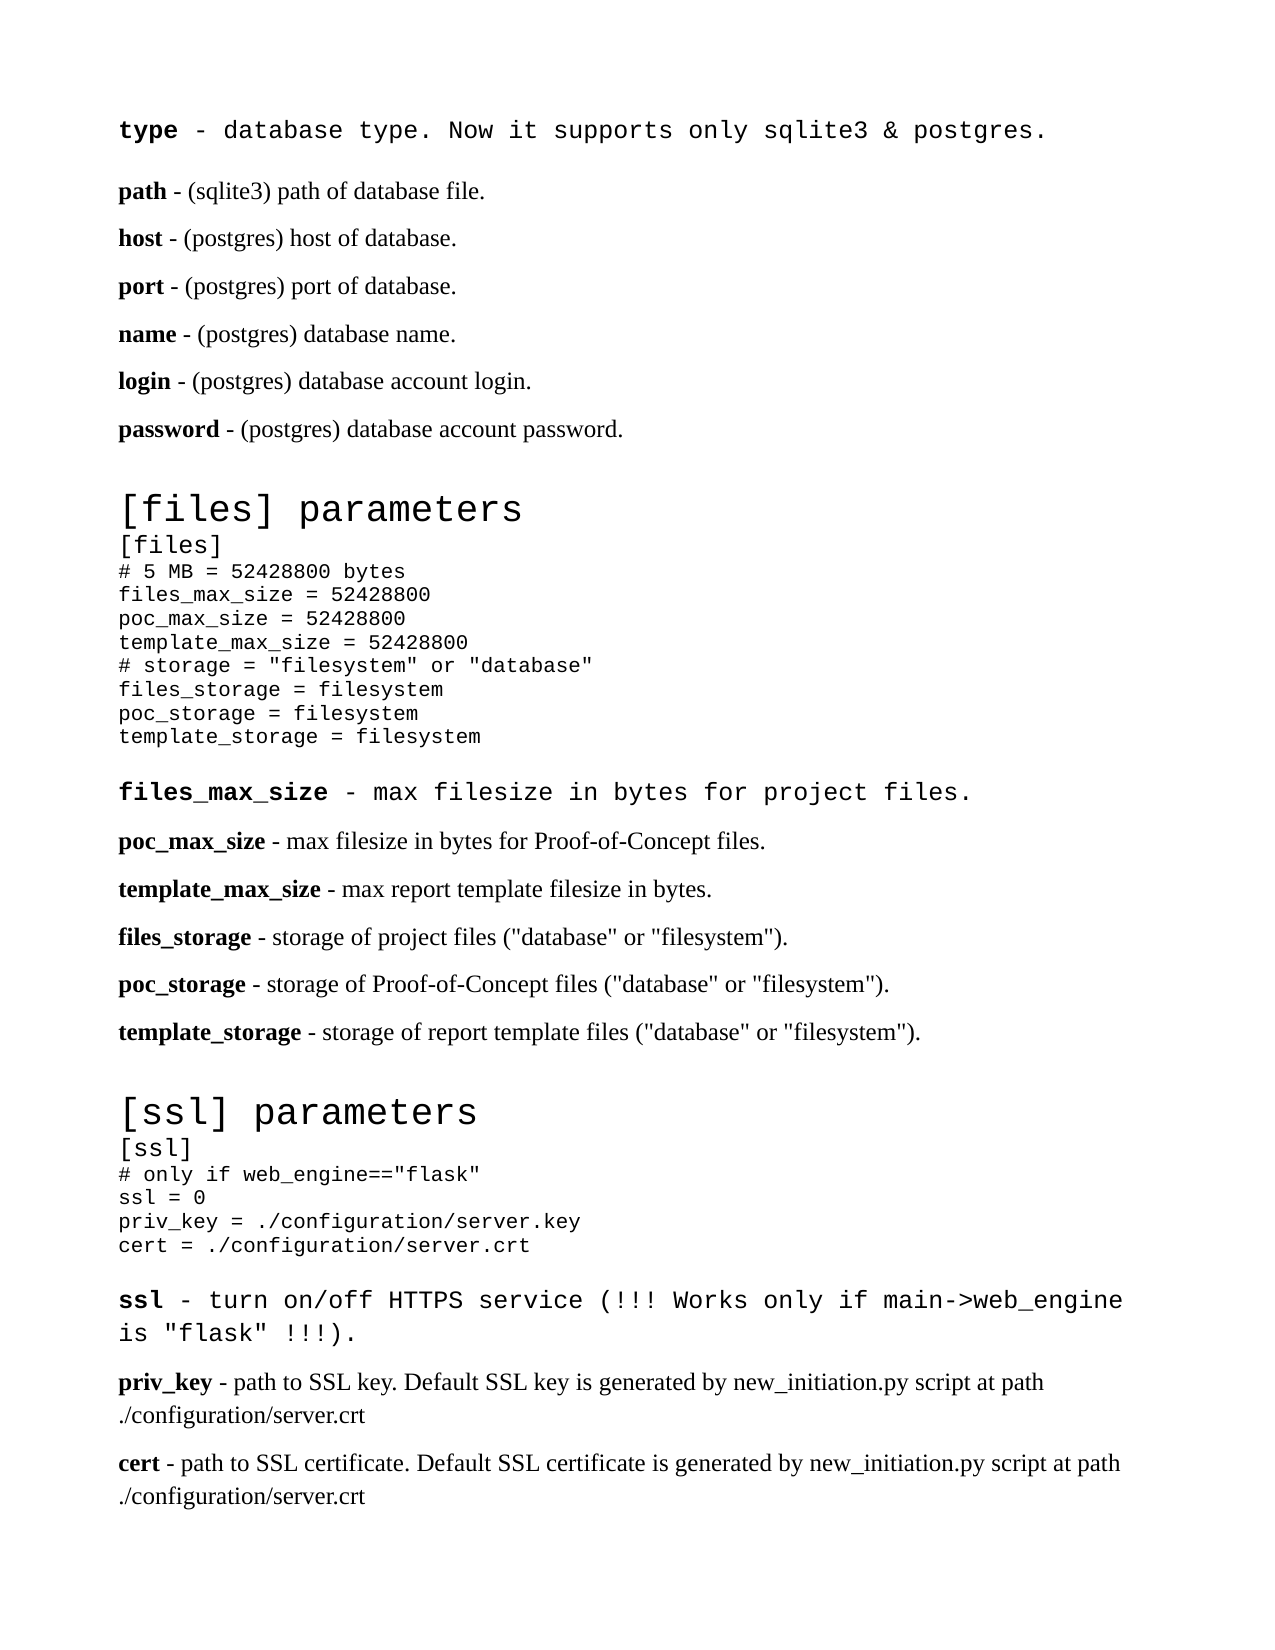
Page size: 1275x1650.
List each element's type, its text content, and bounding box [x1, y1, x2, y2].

text name - (postgres) database name. [118, 319, 1157, 347]
text host - (postgres) host of database. [118, 223, 1157, 252]
text ssl - turn on/off HTTPS service (!!! Works only if main->web_engine is "flask" !!!). [118, 1288, 1157, 1348]
text password - (postgres) database account password. [118, 414, 1157, 443]
text priv_key - path to SSL key. Default SSL key is generated by new_initiation.py script at path ./configuration/server.crt [118, 1367, 1157, 1429]
text login - (postgres) database account login. [118, 366, 1157, 395]
text [files] parameters [118, 490, 1157, 532]
text template_max_size - max report template filesize in bytes. [118, 874, 1157, 903]
text ssl = 0 [118, 1187, 1157, 1211]
text cert = ./configuration/server.crt [118, 1234, 1157, 1258]
text poc_max_size = 52428800 [118, 608, 1157, 632]
text [ssl] parameters [118, 1093, 1157, 1135]
text # 5 MB = 52428800 bytes [118, 561, 1157, 584]
text [files] [118, 532, 1157, 561]
text path - (sqlite3) path of database file. [118, 176, 1157, 205]
text files_storage = filesystem [118, 679, 1157, 703]
text files_storage - storage of project files ("database" or "filesystem"). [118, 922, 1157, 950]
text priv_key = ./configuration/server.key [118, 1211, 1157, 1234]
text template_max_size = 52428800 [118, 632, 1157, 655]
text port - (postgres) port of database. [118, 271, 1157, 300]
text # storage = "filesystem" or "database" [118, 655, 1157, 679]
text poc_storage = filesystem [118, 703, 1157, 726]
text files_max_size = 52428800 [118, 584, 1157, 608]
text template_storage - storage of report template files ("database" or "filesystem"). [118, 1017, 1157, 1046]
text files_max_size - max filesize in bytes for project files. [118, 779, 1157, 808]
text type - database type. Now it supports only sqlite3 & postgres. [118, 118, 1157, 146]
text cert - path to SSL certificate. Default SSL certificate is generated by new_initiation.py script at path ./configuration/server.crt [118, 1448, 1157, 1510]
text template_storage = filesystem [118, 726, 1157, 750]
text # only if web_engine=="flask" [118, 1164, 1157, 1187]
text poc_max_size - max filesize in bytes for Proof-of-Concept files. [118, 826, 1157, 855]
text poc_storage - storage of Proof-of-Concept files ("database" or "filesystem"). [118, 969, 1157, 998]
text [ssl] [118, 1135, 1157, 1164]
